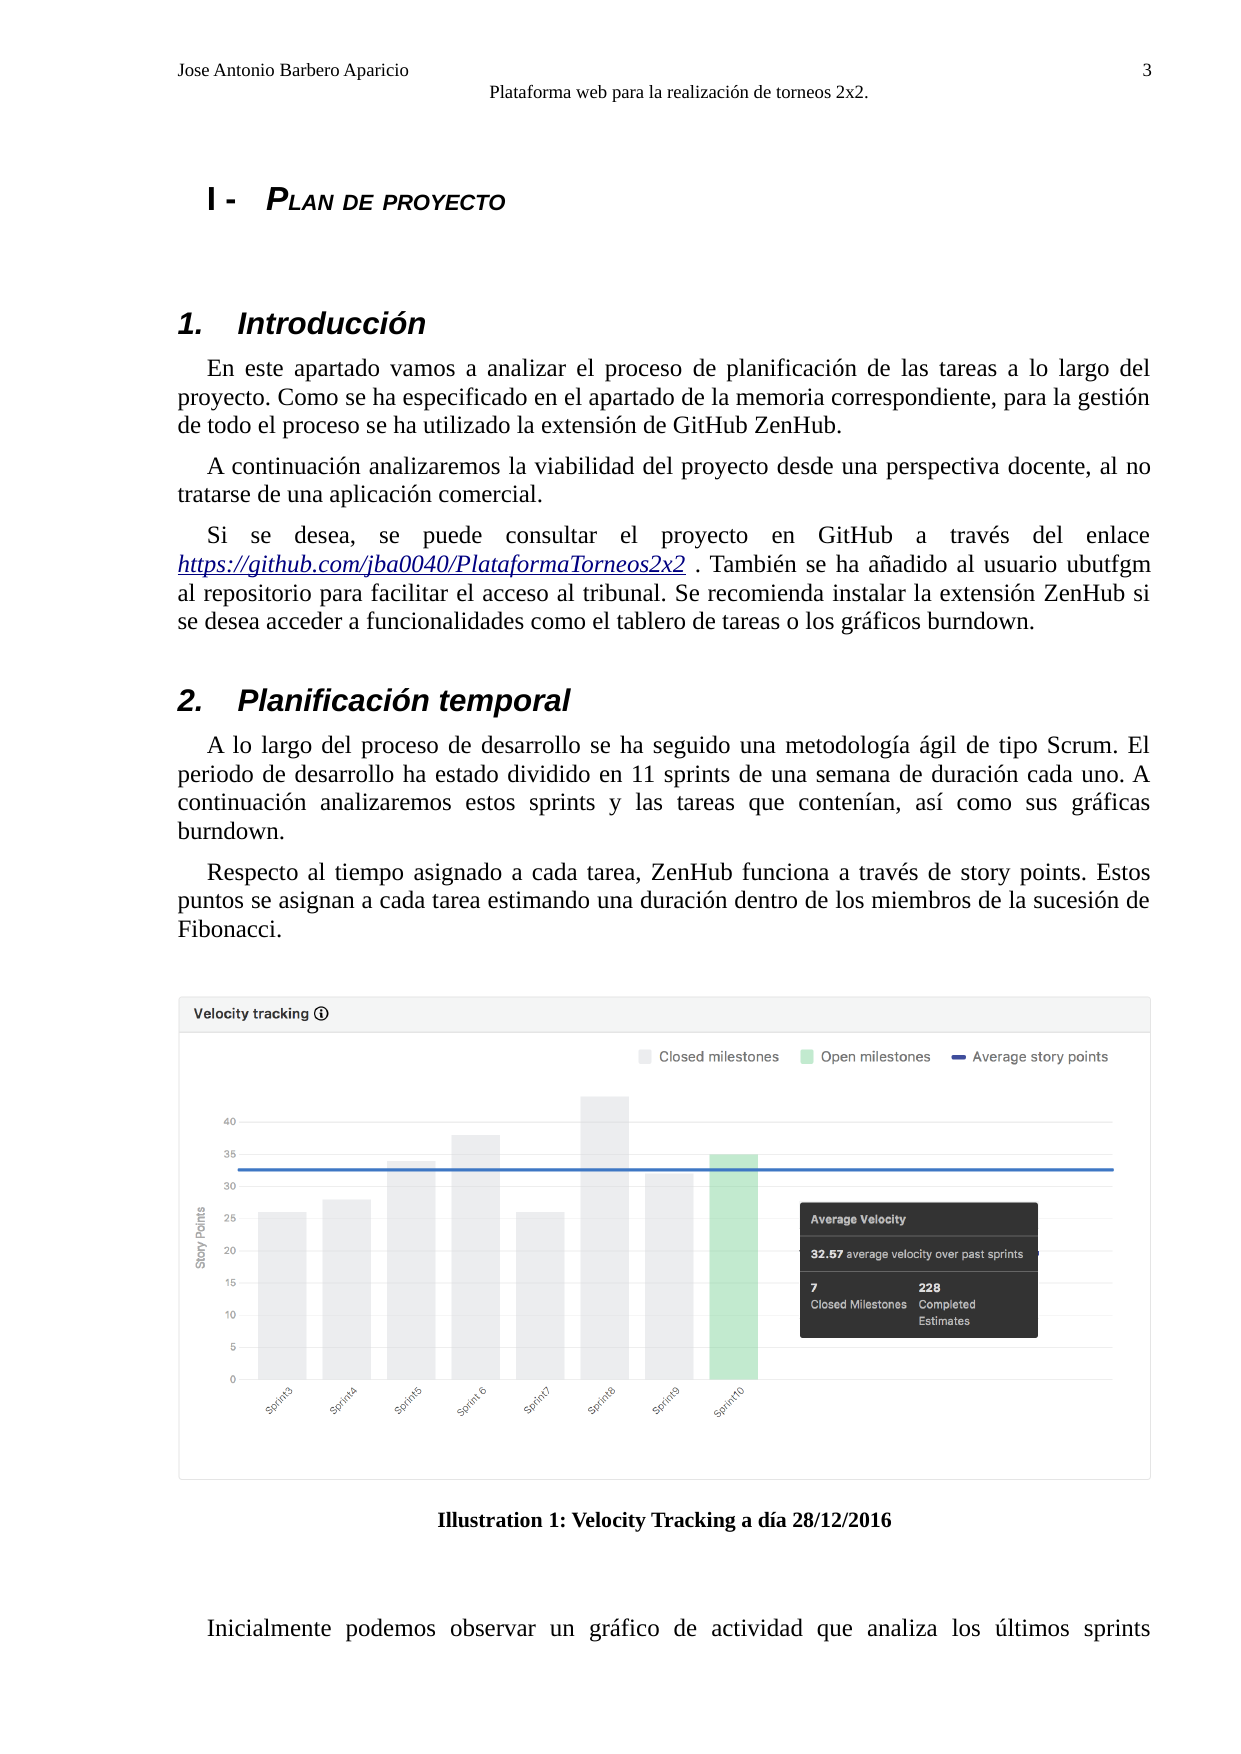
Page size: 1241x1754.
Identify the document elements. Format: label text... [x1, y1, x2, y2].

text Si se desea, se puede consultar el proyecto en GitHub a través del enlace https://github.com/jba0040/PlataformaTorneos2x2 . También se ha añadido al usuario ubutfgm al repositorio para facilitar el acceso al tribunal. Se recomienda instalar la extensión ZenHub si se desea acceder a funcionalidades como el tablero de tareas o los gráficos burndown. [177, 520, 1152, 635]
subtitle Introducción [177, 305, 1152, 341]
text Illustration 1: Velocity Tracking a día 28/12/2016 [177, 1482, 1152, 1532]
text En este apartado vamos a analizar el proceso de planificación de las tareas a lo largo del proyecto. Como se ha especificado en el apartado de la memoria correspondiente, para la gestión de todo el proceso se ha utilizado la extensión de GitHub ZenHub. [177, 353, 1152, 439]
picture [177, 995, 1152, 1482]
text A lo largo del proceso de desarrollo se ha seguido una metodología ágil de tipo Scrum. El periodo de desarrollo ha estado dividido en 11 sprints de una semana de duración cada uno. A continuación analizaremos estos sprints y las tareas que contenían, así como sus gráficas burndown. [177, 730, 1152, 845]
text Inicialmente podemos observar un gráfico de actividad que analiza los últimos sprints [177, 1613, 1152, 1642]
text A continuación analizaremos la viabilidad del proyecto desde una perspectiva docente, al no tratarse de una aplicación comercial. [177, 451, 1152, 508]
text Respecto al tiempo asignado a cada tarea, ZenHub funciona a través de story points. Estos puntos se asignan a cada tarea estimando una duración dentro de los miembros de la sucesión de Fibonacci. [177, 857, 1152, 943]
subtitle Planificación temporal [177, 682, 1152, 718]
subtitle Plan de proyecto [221, 179, 1152, 217]
